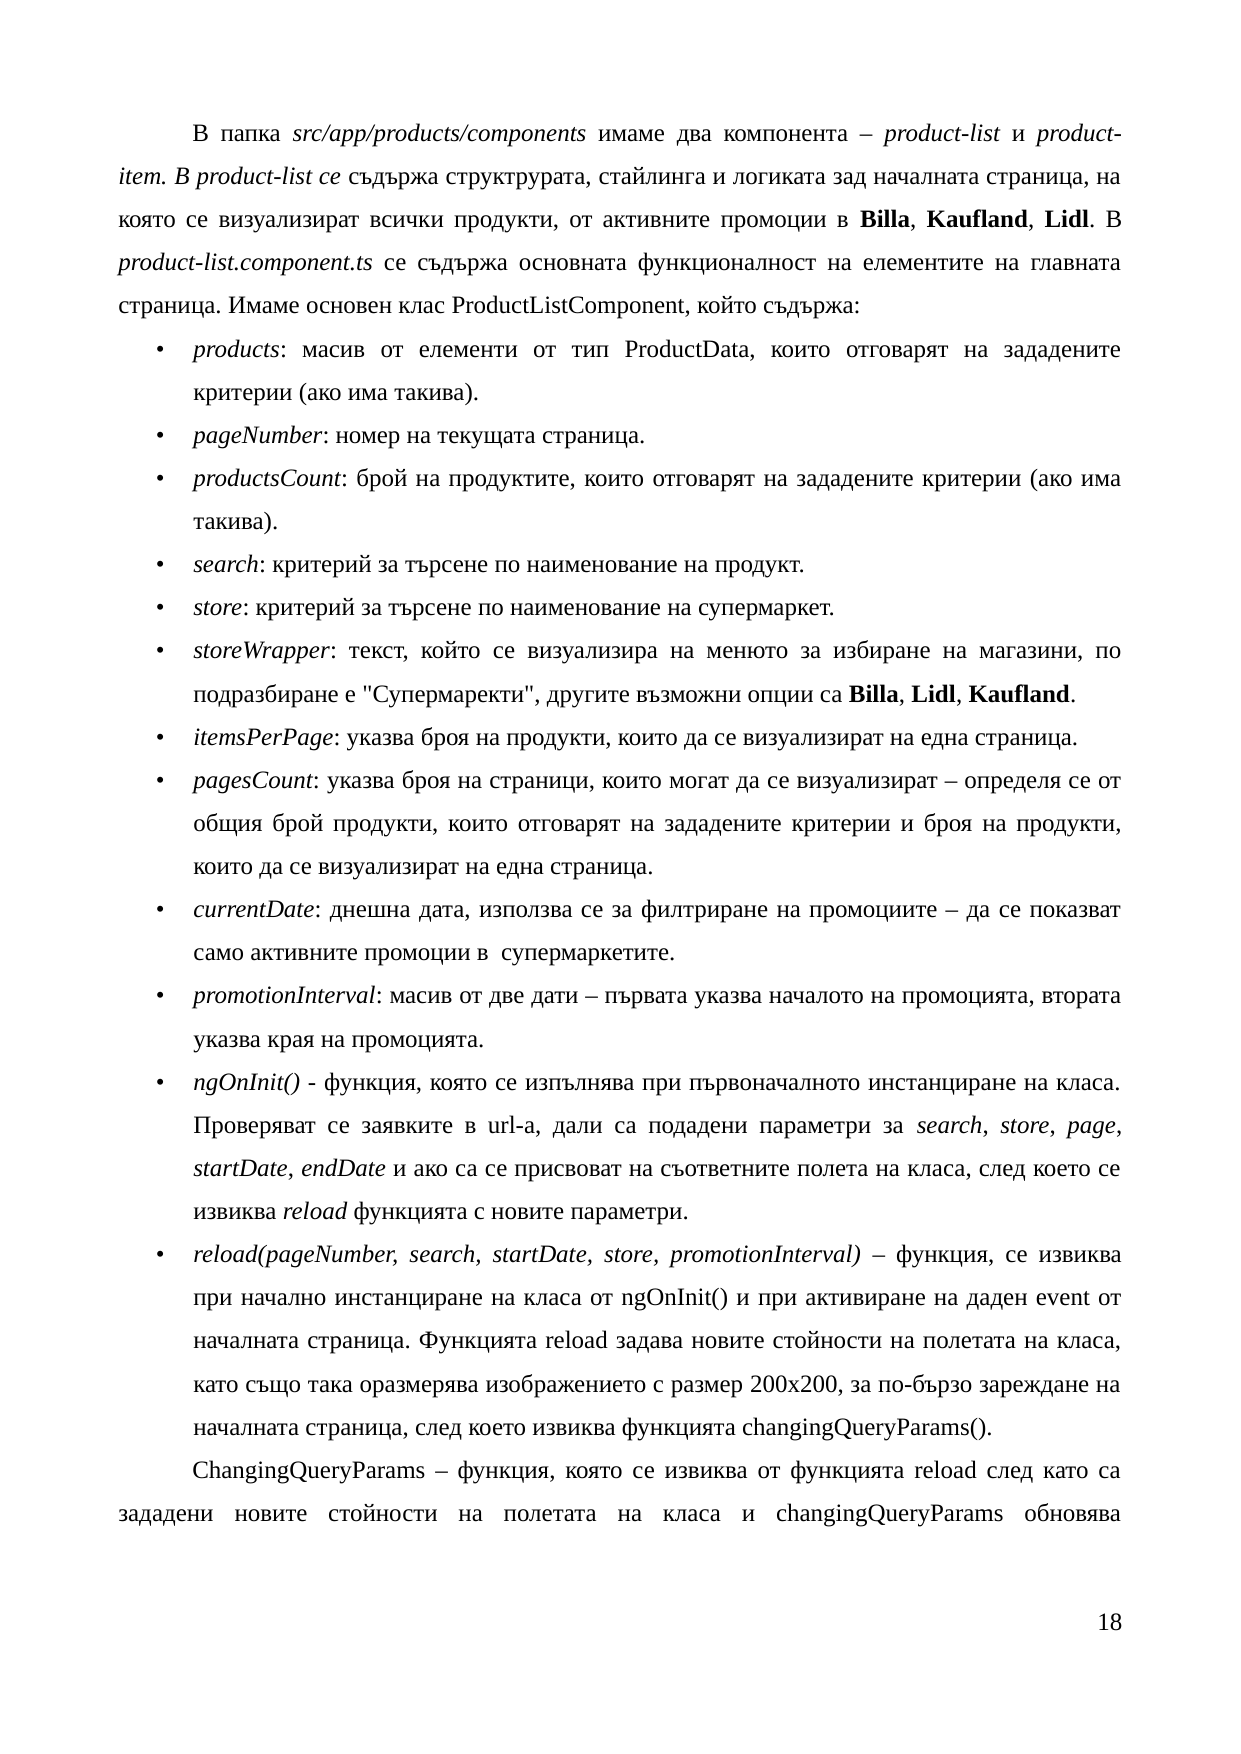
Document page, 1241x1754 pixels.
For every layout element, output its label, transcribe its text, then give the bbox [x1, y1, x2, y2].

list ngOnInit() - функция, която се изпълнява при първоначалното инстанциране на класа. Проверяват се заявките в url-a, дали са подадени параметри за search, store, page, startDate, endDate и ако са се присвоват на съответните полета на класа, след което се извиква reload функцията с новите параметри. [156, 1067, 1122, 1225]
list storeWrapper: текст, който се визуализира на менюто за избиране на магазини, по подразбиране е "Супермаректи", другите възможни опции са Billa, Lidl, Kaufland. [156, 636, 1122, 707]
list productsCount: брой на продуктите, които отговарят на зададените критерии (ако има такива). [156, 463, 1122, 535]
text ChangingQueryParams – функция, която се извиква от функцията reload след като са зададени новите стойности на полетата на класа и changingQueryParams обновява [118, 1455, 1122, 1527]
text В папка src/app/products/components имаме два компонента – product-list и product-item. В product-list се съдържа структрурата, стайлинга и логиката зад началната страница, на която се визуализират всички продукти, от активните промоции в Billa, Kaufland, Lidl. В product-list.component.ts се съдържа основната функционалност на елементите на главната страница. Имаме основен клас ProductListComponent, който съдържа: [118, 118, 1122, 319]
list pageNumber: номер на текущата страница. [156, 420, 1122, 449]
list store: критерий за търсене по наименование на супермаркет. [156, 592, 1122, 621]
list currentDate: днешна дата, използва се за филтриране на промоциите – да се показват само активните промоции в супермаркетите. [156, 894, 1122, 966]
list search: критерий за търсене по наименование на продукт. [156, 549, 1122, 578]
list reload(pageNumber, search, startDate, store, promotionInterval) – функция, се извиква при начално инстанциране на класа от ngOnInit() и при активиране на даден event от началната страница. Функцията reload задава новите стойности на полетата на класа, като също така оразмерява изображението с размер 200x200, за по-бързо зареждане на началната страница, след което извиква функцията changingQueryParams(). [156, 1239, 1122, 1441]
list itemsPerPage: указва броя на продукти, които да се визуализират на една страница. [156, 722, 1122, 751]
list pagesCount: указва броя на страници, които могат да се визуализират – определя се от общия брой продукти, които отговарят на зададените критерии и броя на продукти, които да се визуализират на една страница. [156, 765, 1122, 880]
list products: масив от елементи от тип ProductData, които отговарят на зададените критерии (ако има такива). [156, 334, 1122, 406]
list promotionInterval: масив от две дати – първата указва началото на промоцията, втората указва края на промоцията. [156, 981, 1122, 1052]
